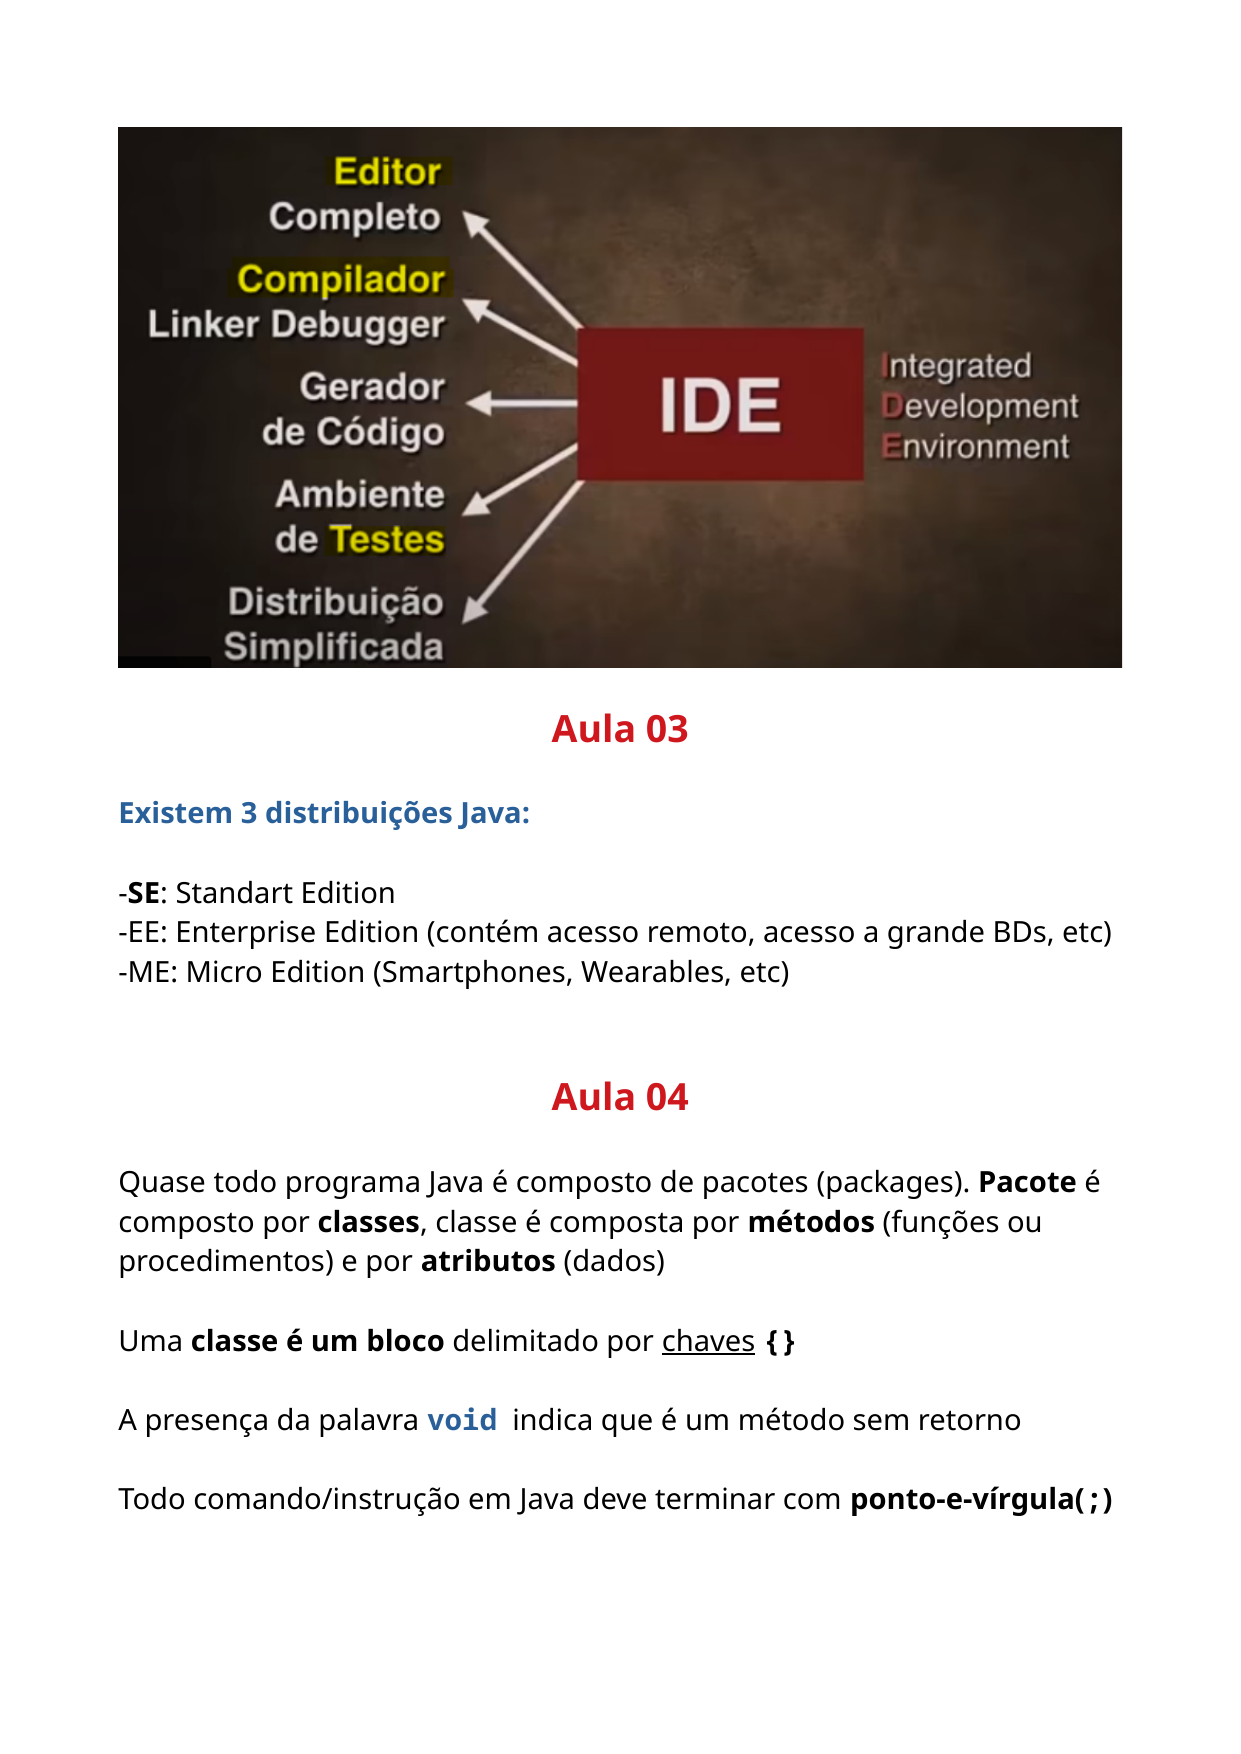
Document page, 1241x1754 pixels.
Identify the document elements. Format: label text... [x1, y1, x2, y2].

text Quase todo programa Java é composto de pacotes (packages). Pacote é composto por classes, classe é composta por métodos (funções ou procedimentos) e por atributos (dados) [118, 1161, 1122, 1280]
text -ME: Micro Edition (Smartphones, Wearables, etc) [118, 951, 1122, 991]
picture [118, 127, 1123, 668]
text Aula 04 [118, 1070, 1122, 1121]
text Existem 3 distribuições Java: [118, 793, 1122, 832]
text Todo comando/instrução em Java deve terminar com ponto-e-vírgula(;) [118, 1479, 1122, 1518]
text Uma classe é um bloco delimitado por chaves {} [118, 1320, 1122, 1359]
text -SE: Standart Edition [118, 872, 1122, 912]
text A presença da palavra void indica que é um método sem retorno [118, 1399, 1163, 1439]
text -EE: Enterprise Edition (contém acesso remoto, acesso a grande BDs, etc) [118, 912, 1122, 951]
text Aula 03 [118, 702, 1122, 753]
